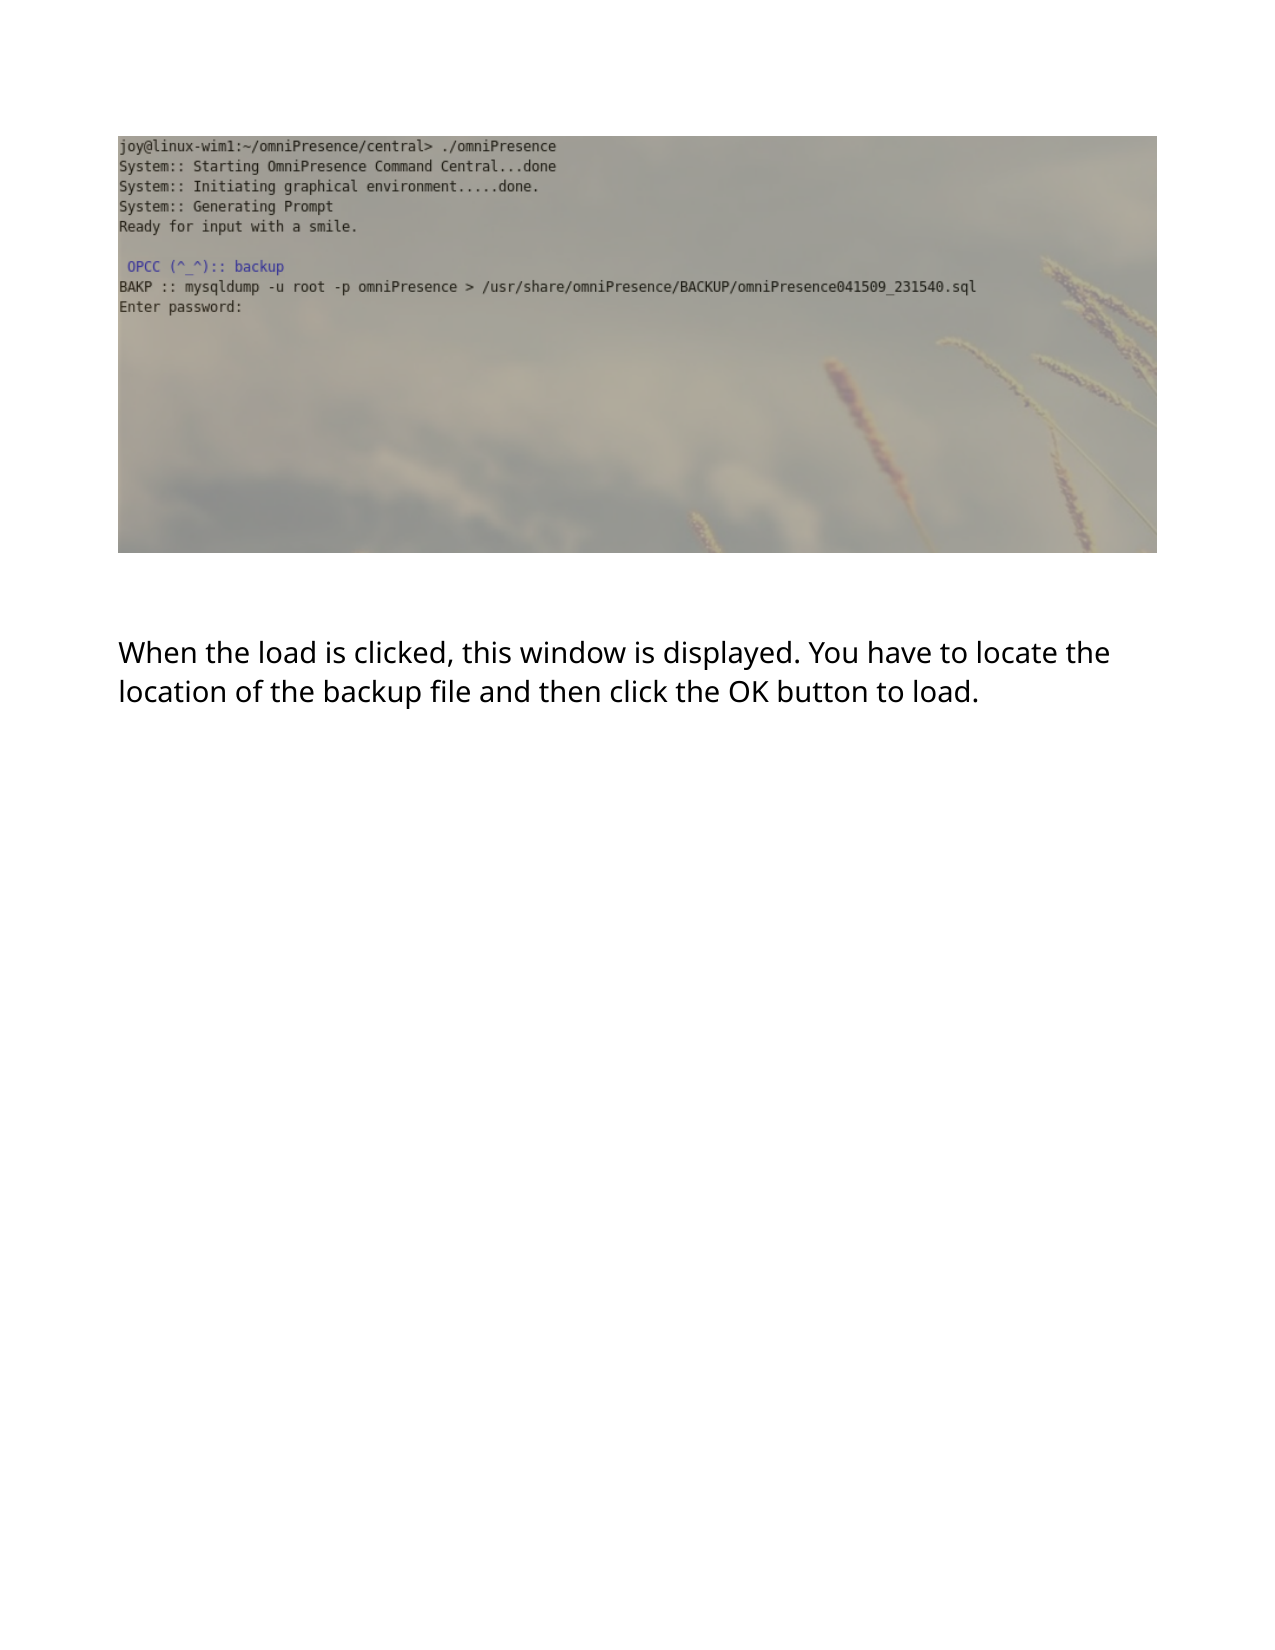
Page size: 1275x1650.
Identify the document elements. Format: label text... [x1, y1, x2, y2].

text When the load is clicked, this window is displayed. You have to locate the location of the backup file and then click the OK button to load. [118, 632, 1157, 711]
picture [118, 136, 1157, 553]
